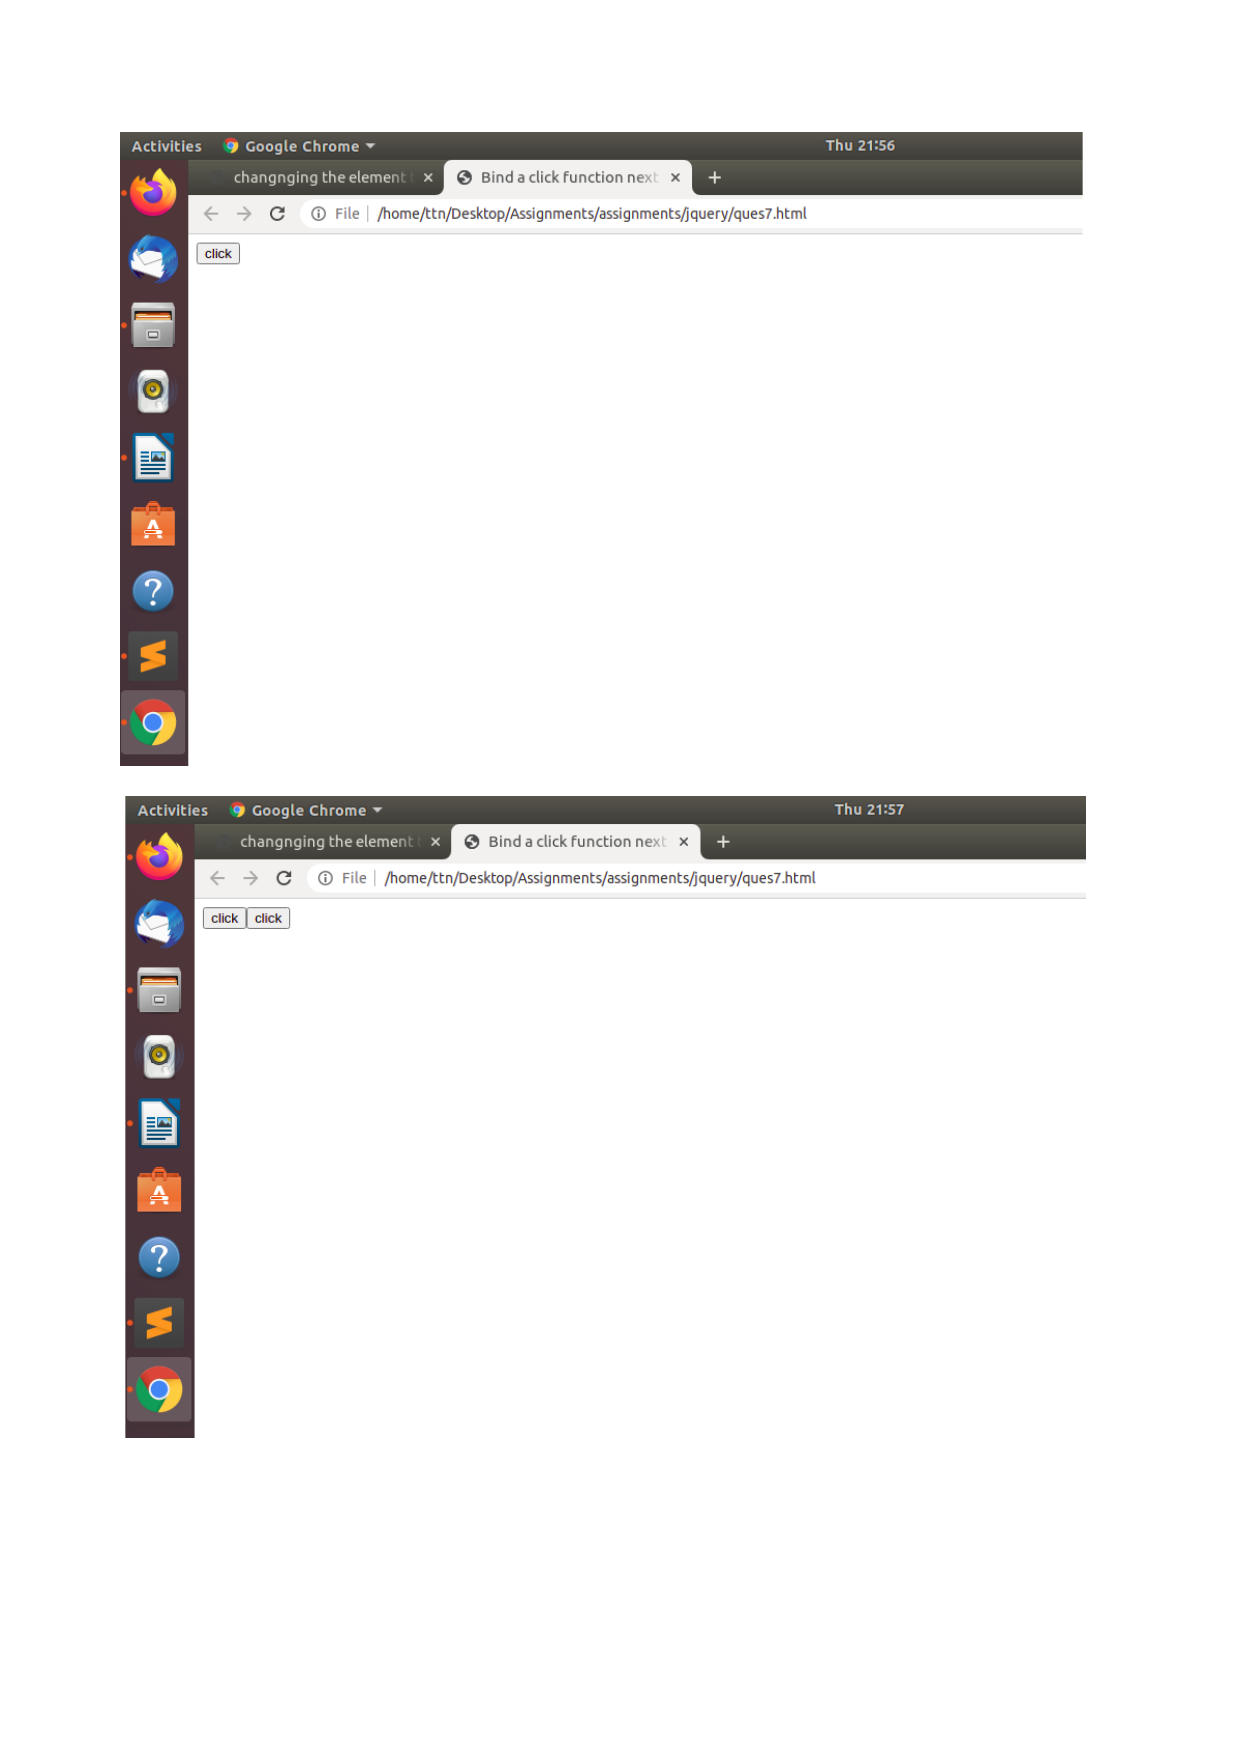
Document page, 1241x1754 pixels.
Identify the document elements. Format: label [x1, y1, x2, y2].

picture [120, 132, 1083, 766]
picture [125, 796, 1086, 1438]
